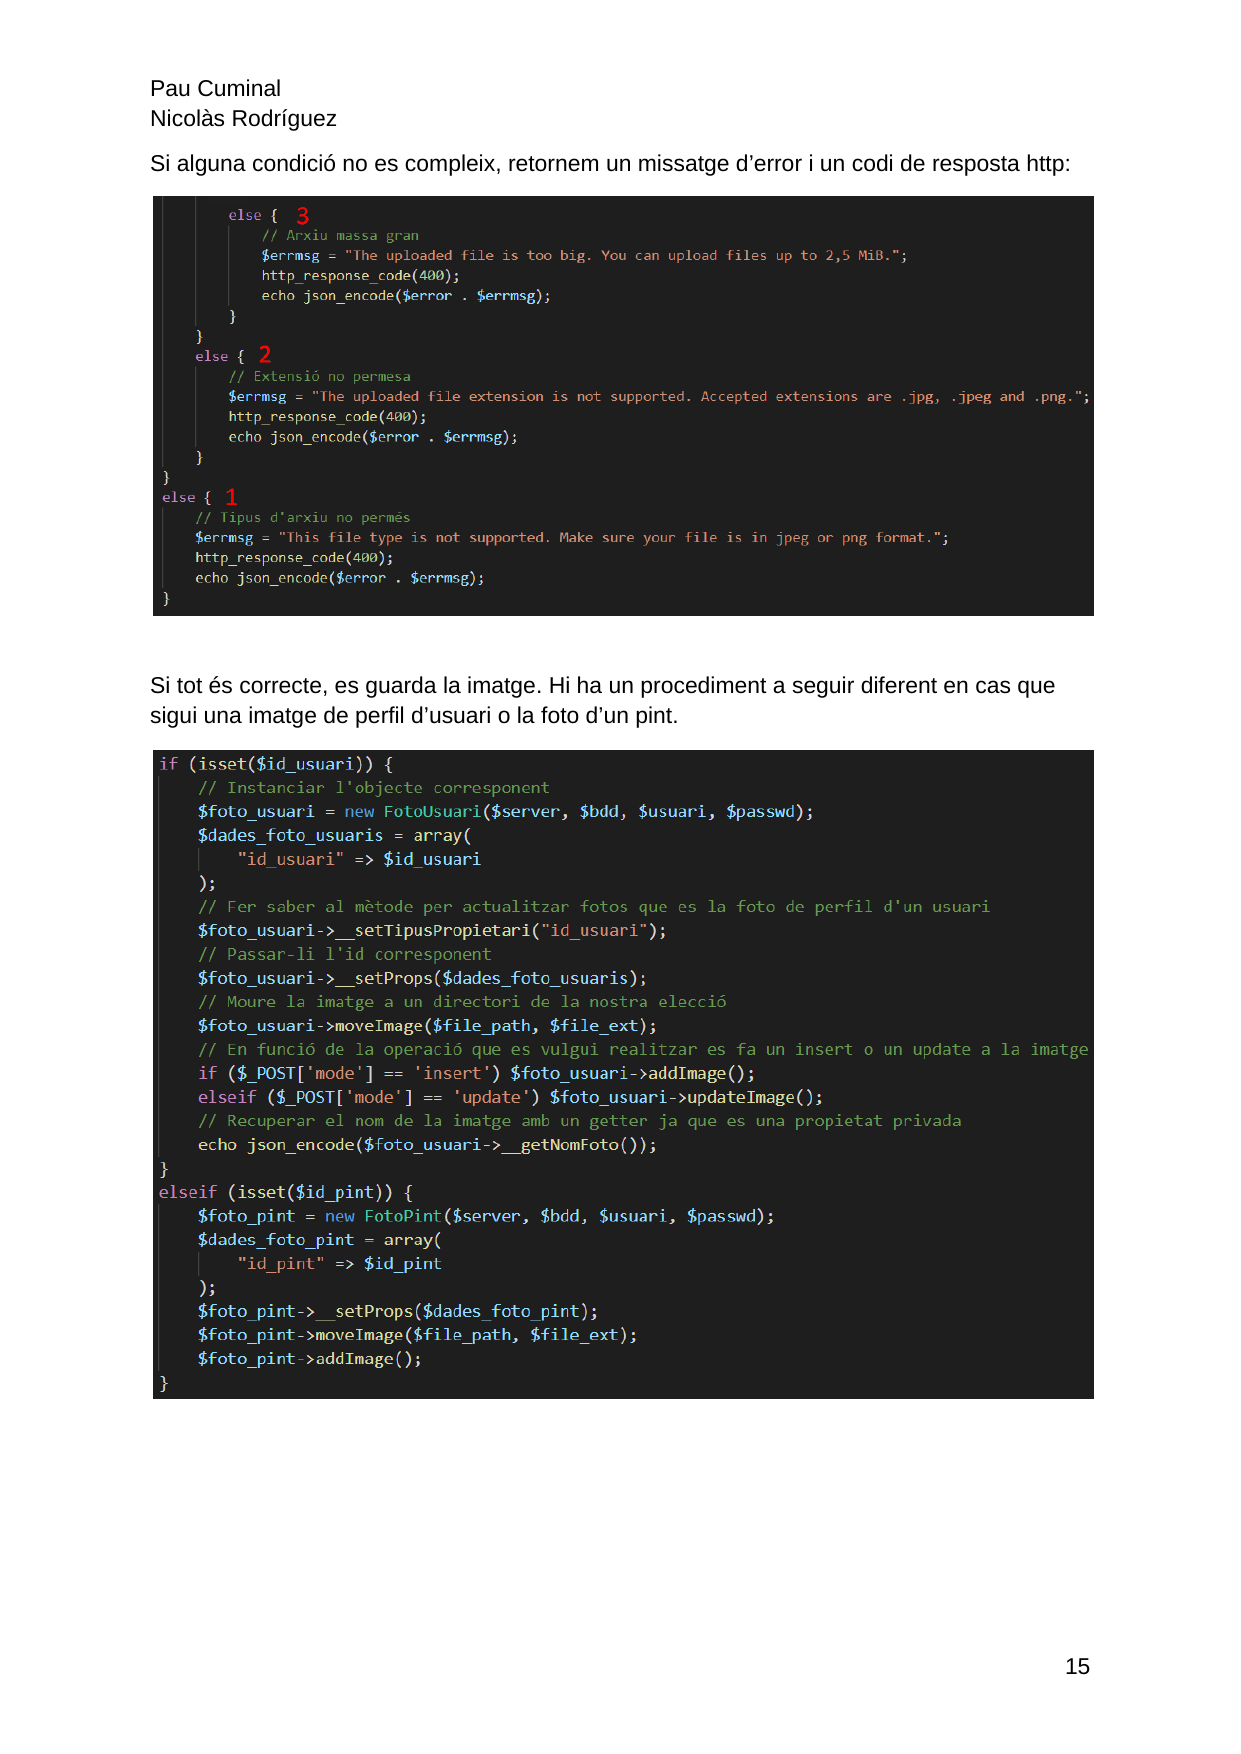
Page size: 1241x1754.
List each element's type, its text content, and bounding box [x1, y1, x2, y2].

text Si tot és correcte, es guarda la imatge. Hi ha un procediment a seguir diferent en cas que sigui una imatge de perfil d’usuari o la foto d’un pint. [150, 672, 1090, 729]
text Si alguna condició no es compleix, retornem un missatge d’error i un codi de resposta http: [150, 150, 1090, 176]
picture [153, 196, 1094, 616]
picture [153, 750, 1094, 1399]
